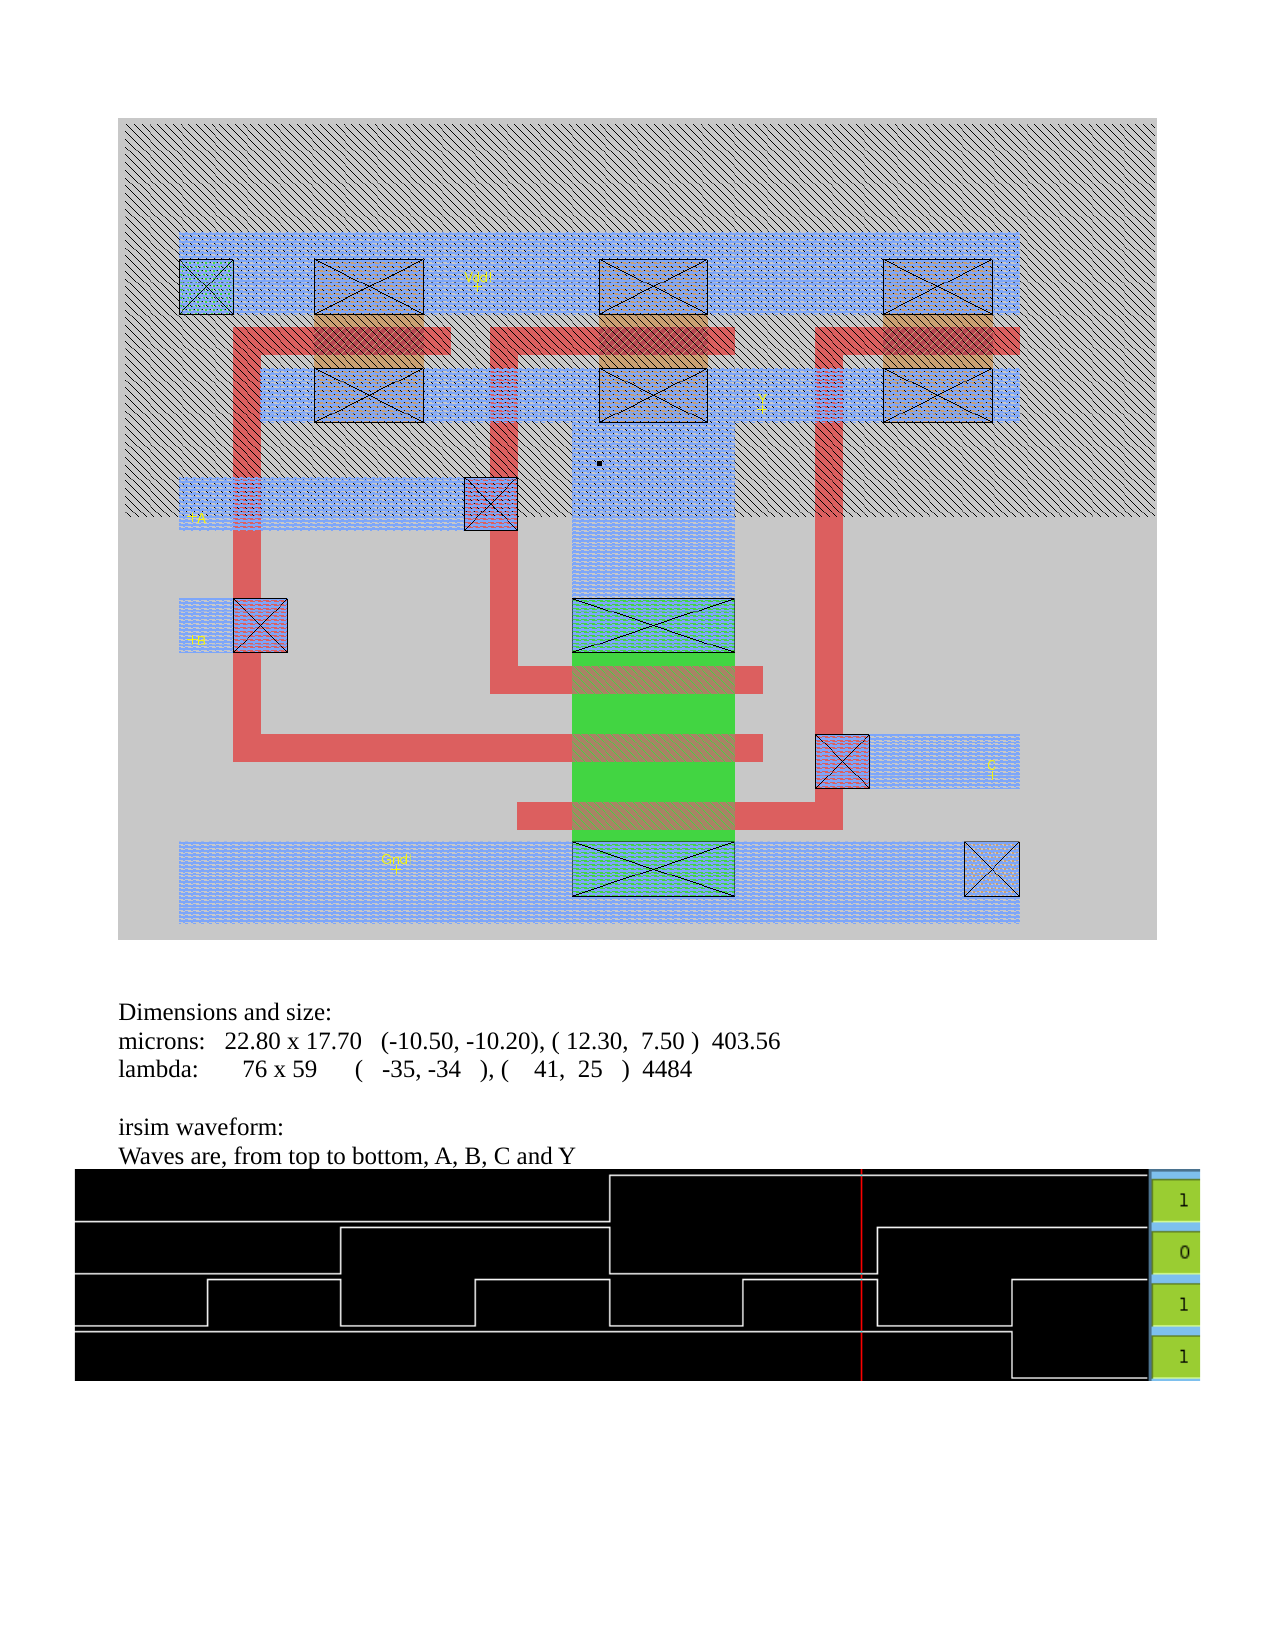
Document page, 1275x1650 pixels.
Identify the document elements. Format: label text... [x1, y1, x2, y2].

text lambda: 76 x 59 ( -35, -34 ), ( 41, 25 ) 4484 [118, 1054, 1157, 1083]
text Dimensions and size: [118, 997, 1157, 1026]
text Waves are, from top to bottom, A, B, C and Y [118, 1141, 1157, 1169]
picture [74, 1169, 1201, 1381]
text irsim waveform: [118, 1112, 1157, 1141]
text microns: 22.80 x 17.70 (-10.50, -10.20), ( 12.30, 7.50 ) 403.56 [118, 1026, 1157, 1054]
picture [118, 118, 1157, 940]
